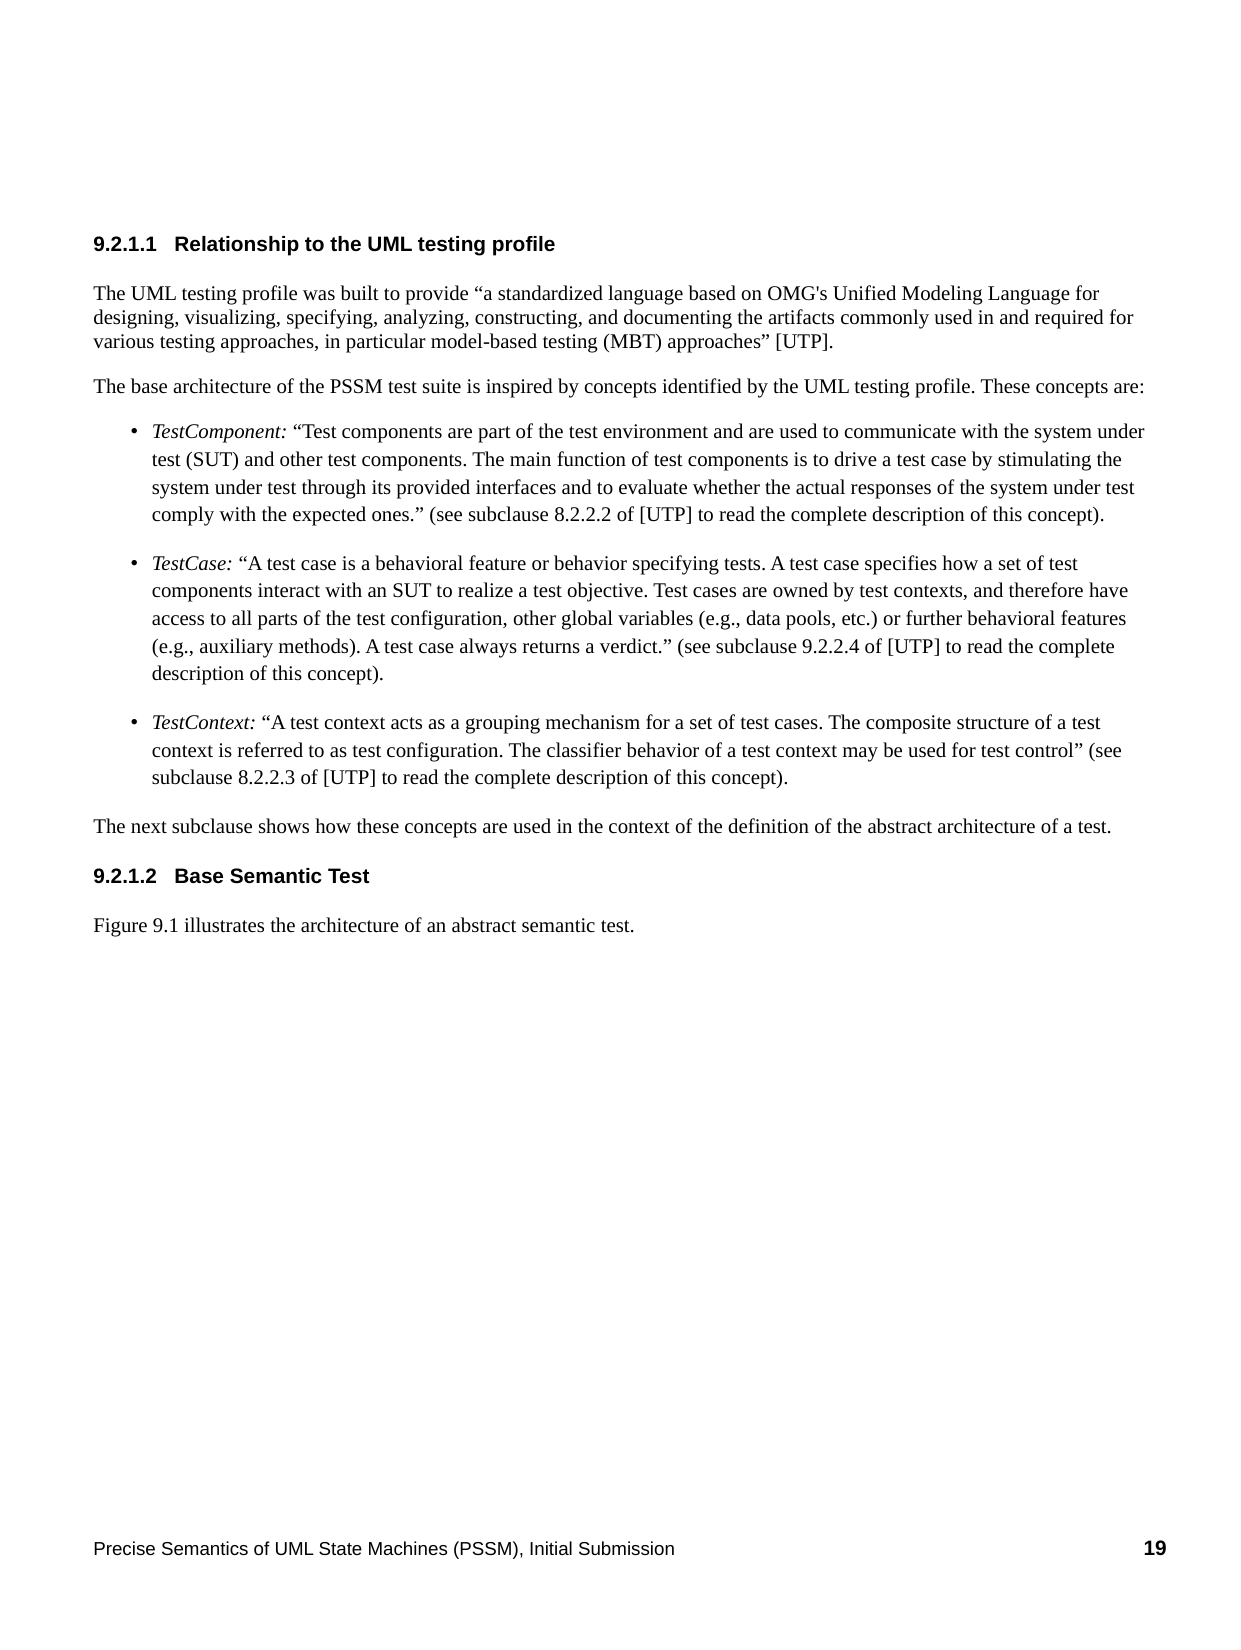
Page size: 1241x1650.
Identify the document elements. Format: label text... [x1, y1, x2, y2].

list TestComponent: “Test components are part of the test environment and are used to communicate with the system under test (SUT) and other test components. The main function of test components is to drive a test case by stimulating the system under test through its provided interfaces and to evaluate whether the actual responses of the system under test comply with the expected ones.” (see subclause 8.2.2.2 of [UTP] to read the complete description of this concept). [131, 419, 1164, 526]
text The next subclause shows how these concepts are used in the context of the definition of the abstract architecture of a test. [93, 814, 1164, 838]
text The UML testing profile was built to provide “a standardized language based on OMG's Unified Modeling Language for designing, visualizing, specifying, analyzing, constructing, and documenting the artifacts commonly used in and required for various testing approaches, in particular model-based testing (MBT) approaches” [UTP]. [93, 281, 1164, 353]
subtitle Base Semantic Test [93, 863, 1164, 888]
list TestCase: “A test case is a behavioral feature or behavior specifying tests. A test case specifies how a set of test components interact with an SUT to realize a test objective. Test cases are owned by test contexts, and therefore have access to all parts of the test configuration, other global variables (e.g., data pools, etc.) or further behavioral features (e.g., auxiliary methods). A test case always returns a verdict.” (see subclause 9.2.2.4 of [UTP] to read the complete description of this concept). [131, 551, 1164, 685]
text Figure 9.1 illustrates the architecture of an abstract semantic test. [93, 913, 1164, 937]
text The base architecture of the PSSM test suite is inspired by concepts identified by the UML testing profile. These concepts are: [93, 374, 1164, 398]
subtitle Relationship to the UML testing profile [93, 231, 1164, 256]
list TestContext: “A test context acts as a grouping mechanism for a set of test cases. The composite structure of a test context is referred to as test configuration. The classifier behavior of a test context may be used for test control” (see subclause 8.2.2.3 of [UTP] to read the complete description of this concept). [131, 710, 1164, 789]
